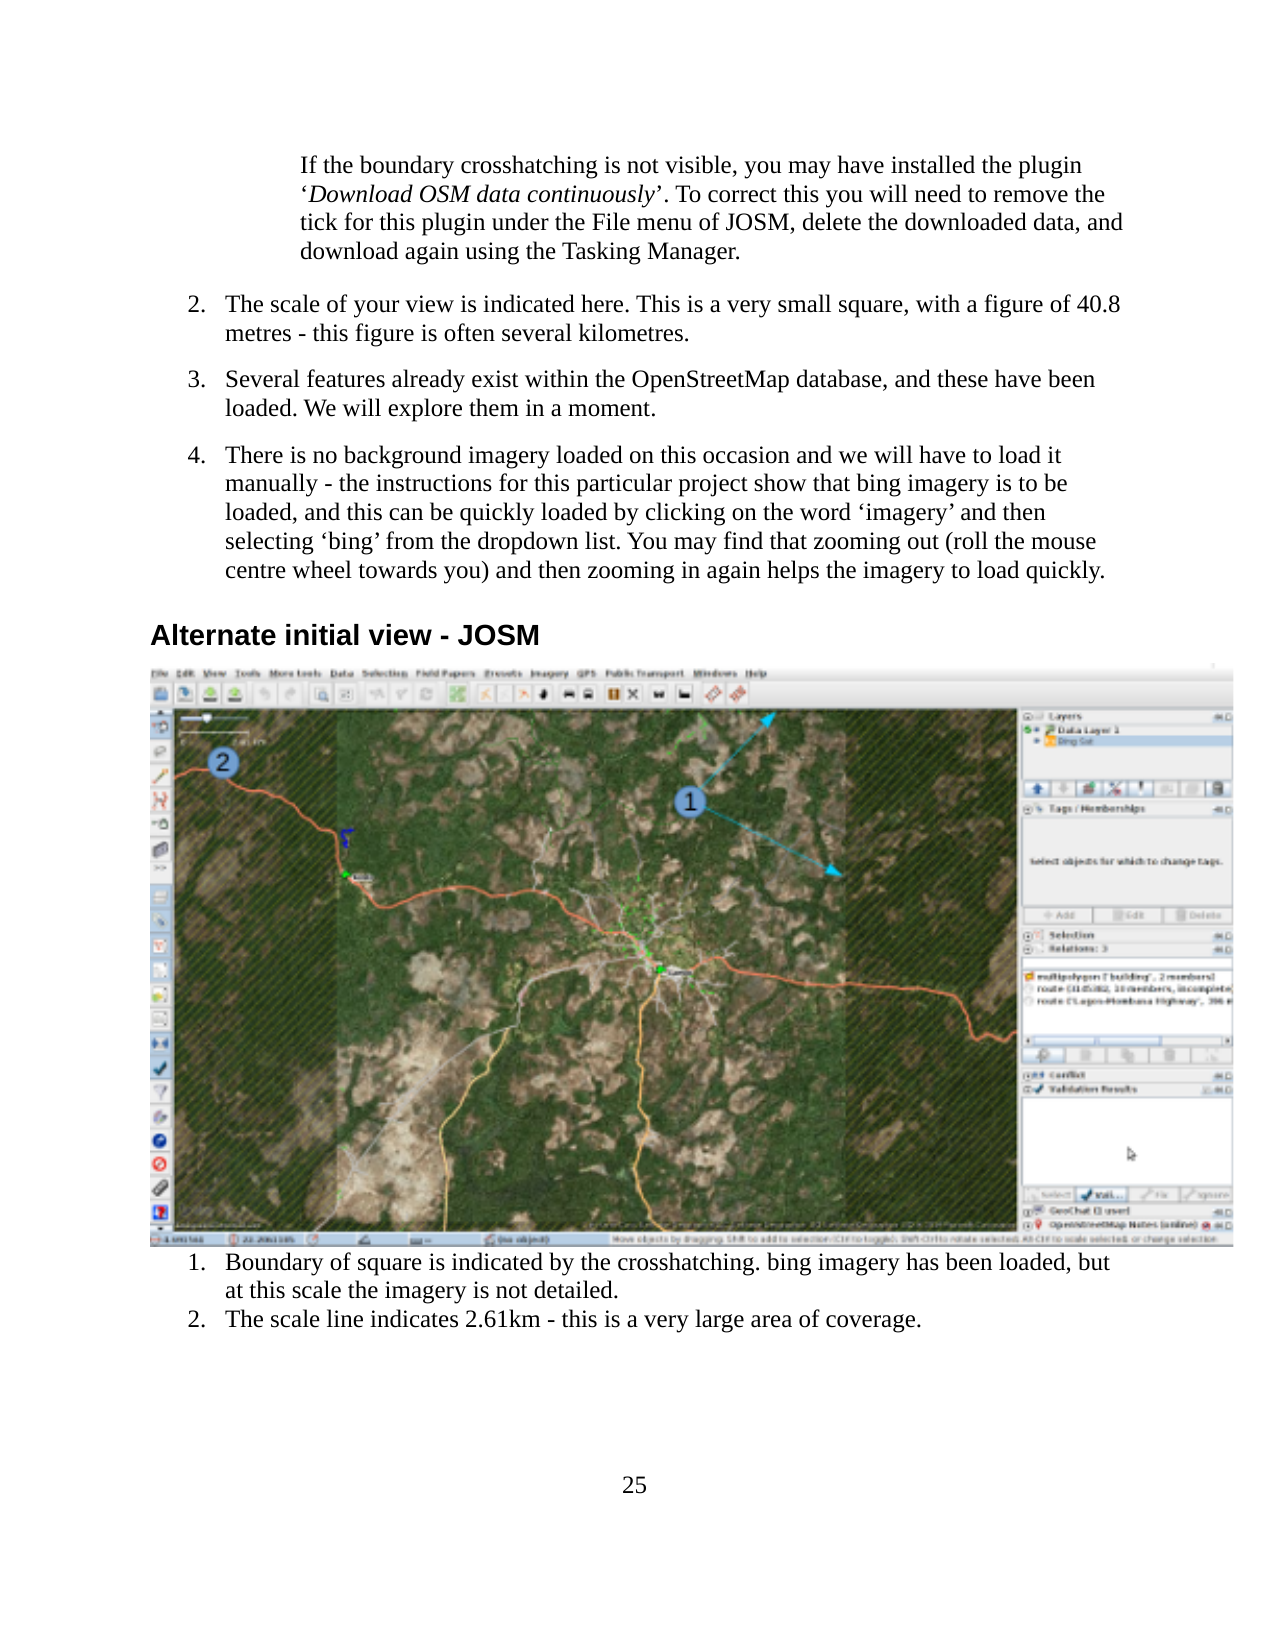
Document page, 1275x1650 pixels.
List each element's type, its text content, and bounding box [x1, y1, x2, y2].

subtitle Alternate initial view - JOSM [150, 617, 1125, 651]
list Boundary of square is indicated by the crosshatching. bing imagery has been loaded, but at this scale the imagery is not detailed. [187, 1247, 1125, 1304]
list There is no background imagery loaded on this occasion and we will have to load it manually - the instructions for this particular project show that bing imagery is to be loaded, and this can be quickly loaded by clicking on the word ‘imagery’ and then selecting ‘bing’ from the dropdown list. You may find that zooming out (roll the mouse centre wheel towards you) and then zooming in again helps the imagery to load quickly. [187, 440, 1125, 583]
list Several features already exist within the OpenStreetMap database, and these have been loaded. We will explore them in a moment. [187, 364, 1125, 422]
list The scale line indicates 2.61km - this is a very large area of coverage. [187, 1304, 1125, 1333]
list If the boundary crosshatching is not visible, you may have installed the plugin ‘Download OSM data continuously’. To correct this you will need to remove the tick for this plugin under the File menu of JOSM, delete the downloaded data, and download again using the Tasking Manager. [262, 150, 1125, 265]
list The scale of your view is indicated here. This is a very small square, with a figure of 40.8 metres - this figure is often several kilometres. [187, 289, 1125, 346]
picture [150, 663, 1234, 1247]
